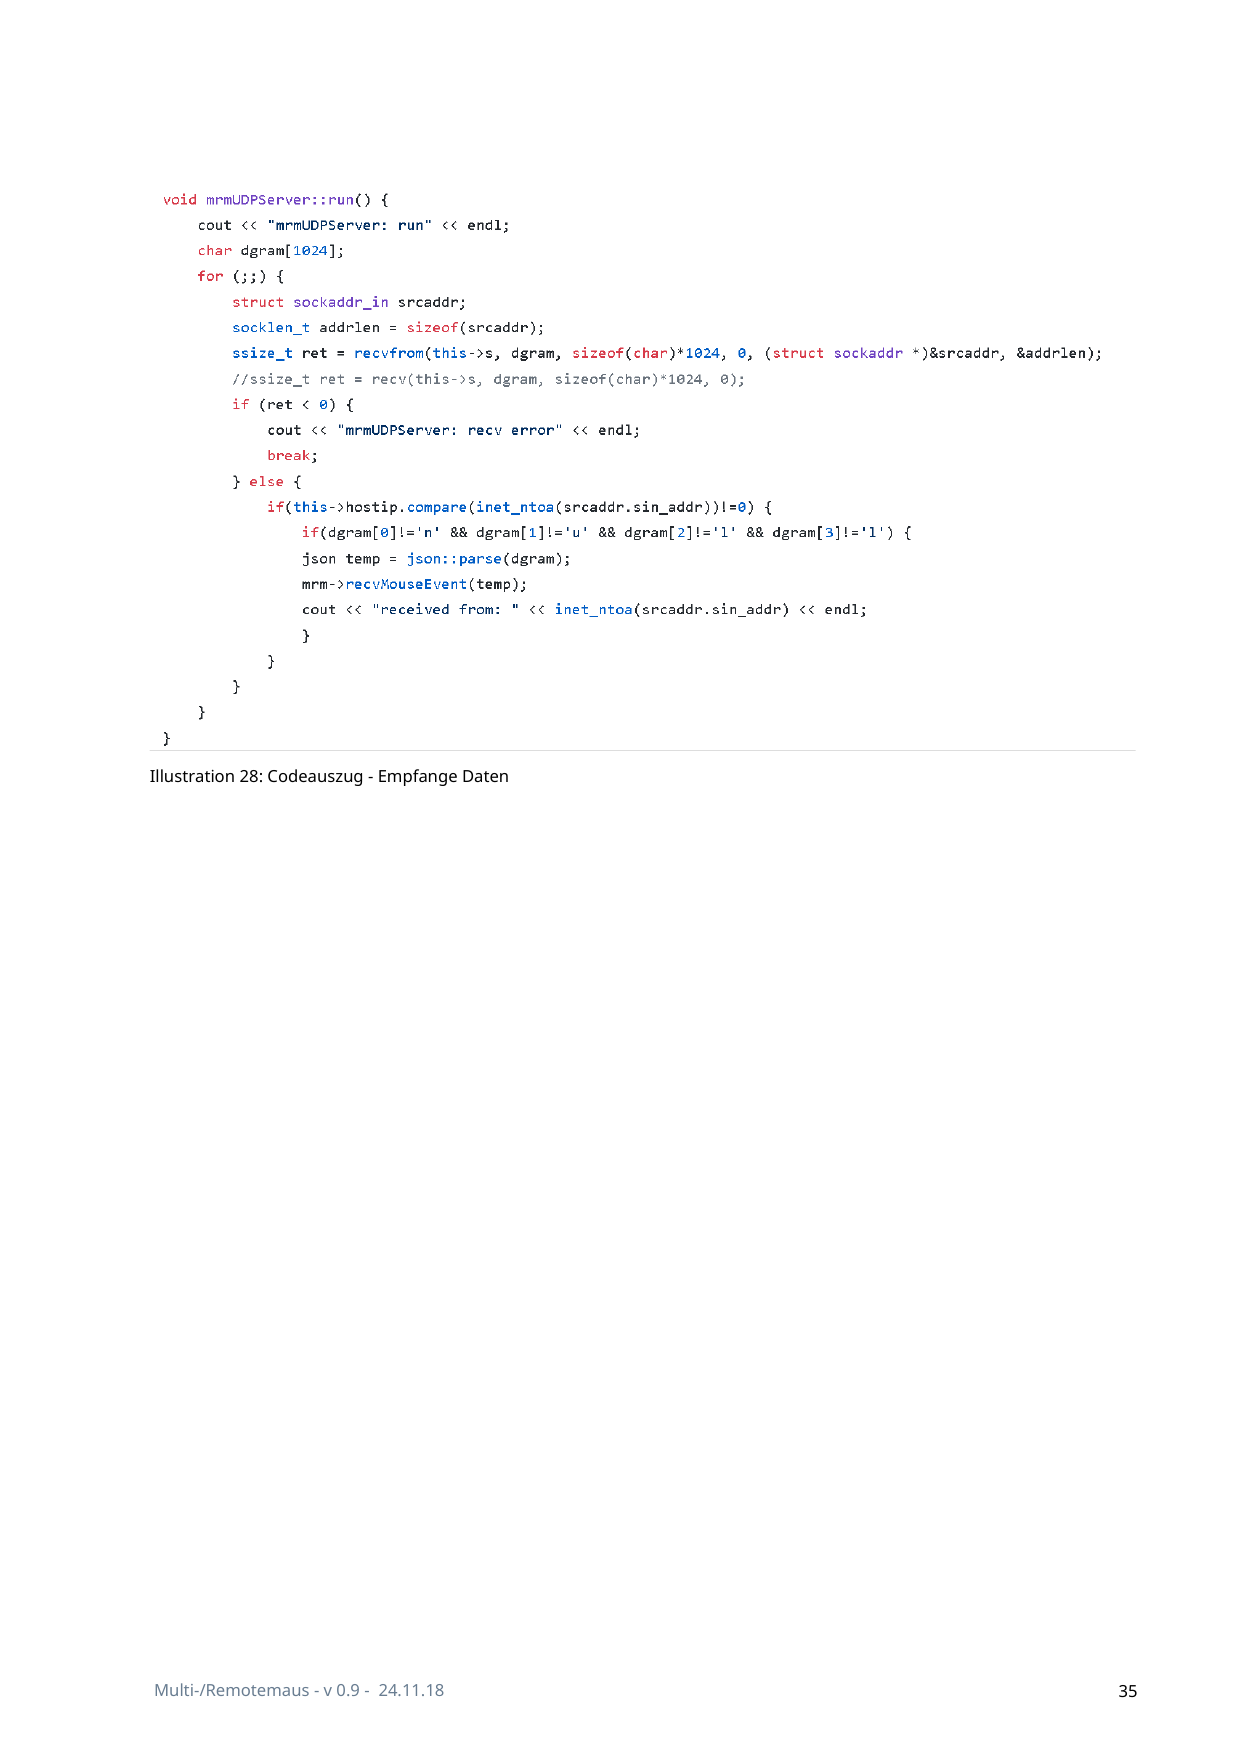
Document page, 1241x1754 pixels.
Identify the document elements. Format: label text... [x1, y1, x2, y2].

picture [149, 183, 1136, 765]
text Illustration 28: Codeauszug - Empfange Daten [149, 765, 1136, 787]
